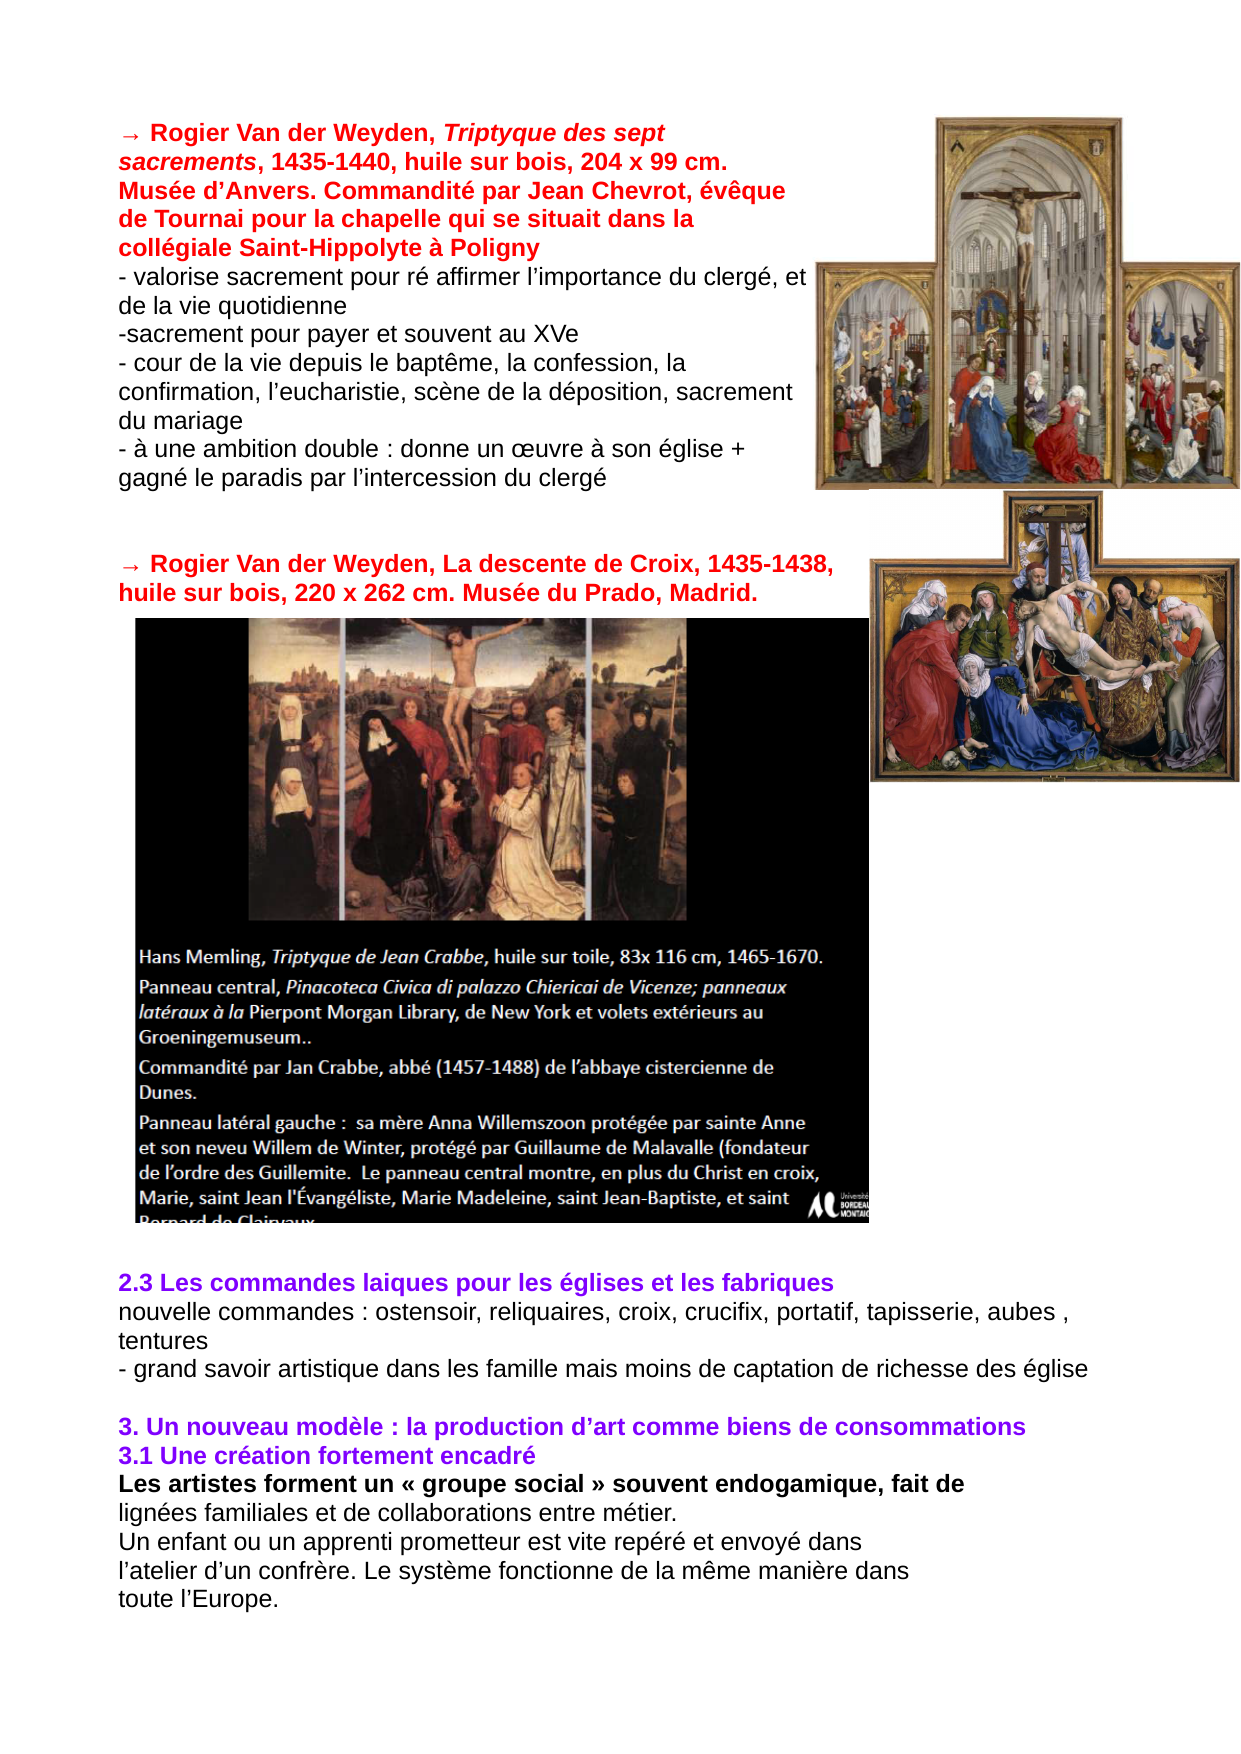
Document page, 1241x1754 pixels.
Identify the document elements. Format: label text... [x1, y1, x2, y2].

text 3. Un nouveau modèle : la production d’art comme biens de consommations [118, 1412, 1122, 1441]
text - cour de la vie depuis le baptême, la confession, la confirmation, l’eucharistie, scène de la déposition, sacrement du mariage [118, 348, 812, 434]
text → Rogier Van der Weyden, La descente de Croix, 1435-1438, [118, 549, 868, 578]
text Les artistes forment un « groupe social » souvent endogamique, fait de [118, 1469, 1122, 1498]
text - grand savoir artistique dans les famille mais moins de captation de richesse des église [118, 1354, 1122, 1383]
text → Rogier Van der Weyden, Triptyque des sept sacrements, 1435-1440, huile sur bois, 204 x 99 cm. Musée d’Anvers. Commandité par Jean Chevrot, évêque de Tournai pour la chapelle qui se situait dans la collégiale Saint-Hippolyte à Poligny [118, 118, 812, 262]
text - à une ambition double : donne un œuvre à son église + gagné le paradis par l’intercession du clergé [118, 434, 868, 492]
text huile sur bois, 220 x 262 cm. Musée du Prado, Madrid. [118, 578, 868, 607]
text nouvelle commandes : ostensoir, reliquaires, croix, crucifix, portatif, tapisserie, aubes , tentures [118, 1297, 1122, 1354]
picture [135, 114, 1241, 1223]
text lignées familiales et de collaborations entre métier. [118, 1498, 1122, 1527]
text -sacrement pour payer et souvent au XVe [118, 319, 812, 348]
text 2.3 Les commandes laiques pour les églises et les fabriques [118, 1268, 1122, 1297]
text l’atelier d’un confrère. Le système fonctionne de la même manière dans [118, 1556, 1122, 1584]
text toute l’Europe. [118, 1584, 1122, 1613]
text - valorise sacrement pour ré affirmer l’importance du clergé, et de la vie quotidienne [118, 262, 812, 319]
text Un enfant ou un apprenti prometteur est vite repéré et envoyé dans [118, 1527, 1122, 1556]
text 3.1 Une création fortement encadré [118, 1441, 1122, 1469]
